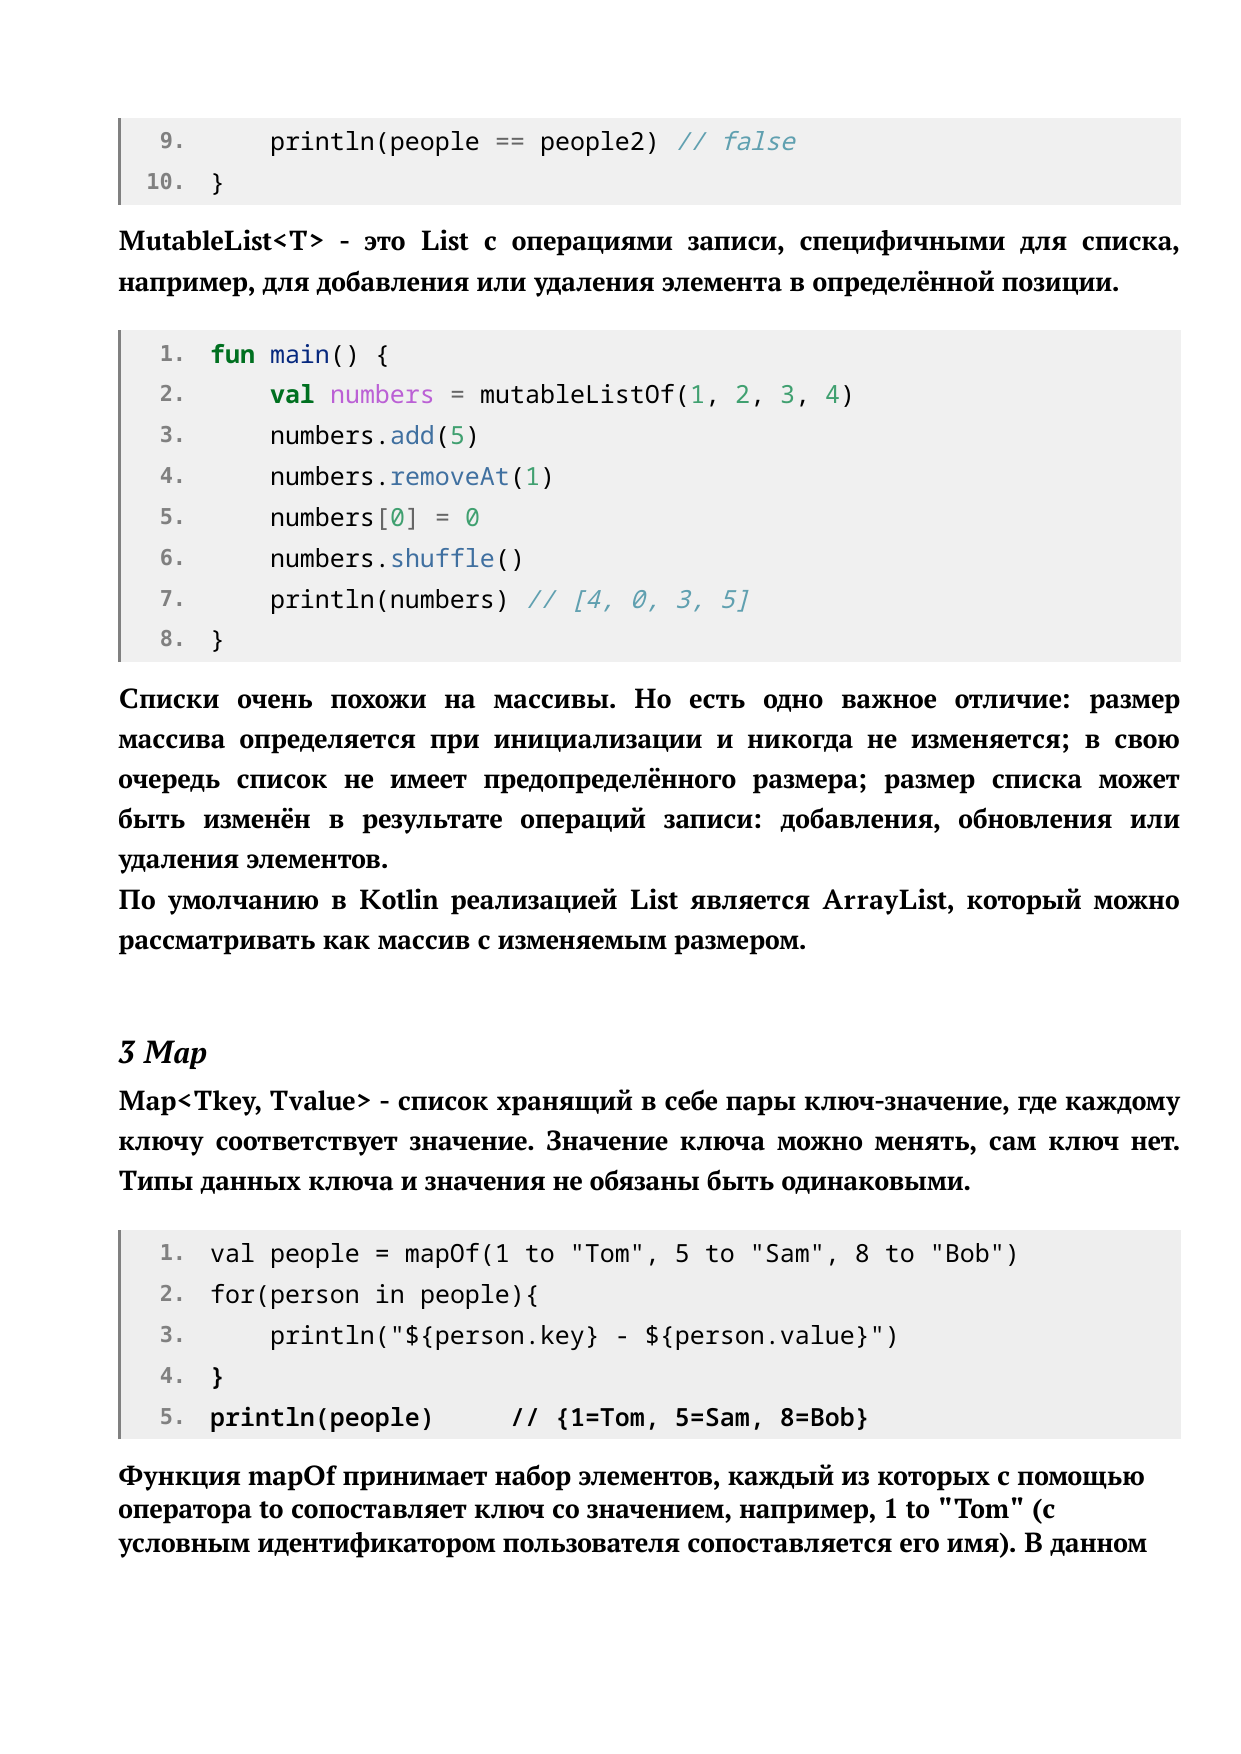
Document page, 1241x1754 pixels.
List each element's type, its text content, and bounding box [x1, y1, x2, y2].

text По умолчанию в Kotlin реализацией List является ArrayList, который можно рассматривать как массив с изменяемым размером. [118, 882, 1181, 956]
list fun main() { [121, 330, 1181, 370]
list val people = mapOf(1 to "Tom", 5 to "Sam", 8 to "Bob") [121, 1230, 1181, 1270]
list numbers.shuffle() [121, 534, 1181, 574]
list } [121, 616, 1181, 662]
list numbers.removeAt(1) [121, 453, 1181, 493]
list } [121, 159, 1181, 205]
list println(people == people2) // false [121, 118, 1181, 158]
subtitle 3 Map [118, 1032, 1181, 1071]
text Списки очень похожи на массивы. Но есть одно важное отличие: размер массива определяется при инициализации и никогда не изменяется; в свою очередь список не имеет предопределённого размера; размер списка может быть изменён в результате операций записи: добавления, обновления или удаления элементов. [118, 681, 1181, 875]
list println("${person.key} - ${person.value}") [121, 1312, 1181, 1352]
list numbers.add(5) [121, 412, 1181, 452]
list val numbers = mutableListOf(1, 2, 3, 4) [121, 371, 1181, 411]
list println(people) // {1=Tom, 5=Sam, 8=Bob} [121, 1393, 1181, 1439]
list } [121, 1353, 1181, 1393]
text Map<Tkey, Tvalue> - список хранящий в себе пары ключ-значение, где каждому ключу соответствует значение. Значение ключа можно менять, сам ключ нет. Типы данных ключа и значения не обязаны быть одинаковыми. [118, 1083, 1181, 1197]
list numbers[0] = 0 [121, 494, 1181, 534]
text Функция mapOf принимает набор элементов, каждый из которых с помощью оператора to сопоставляет ключ со значением, например, 1 to "Tom" (с условным идентификатором пользователя сопоставляется его имя). В данном [118, 1458, 1181, 1559]
text MutableList<T> - это List с операциями записи, специфичными для списка, например, для добавления или удаления элемента в определённой позиции. [118, 223, 1181, 297]
list for(person in people){ [121, 1271, 1181, 1311]
list println(numbers) // [4, 0, 3, 5] [121, 575, 1181, 615]
